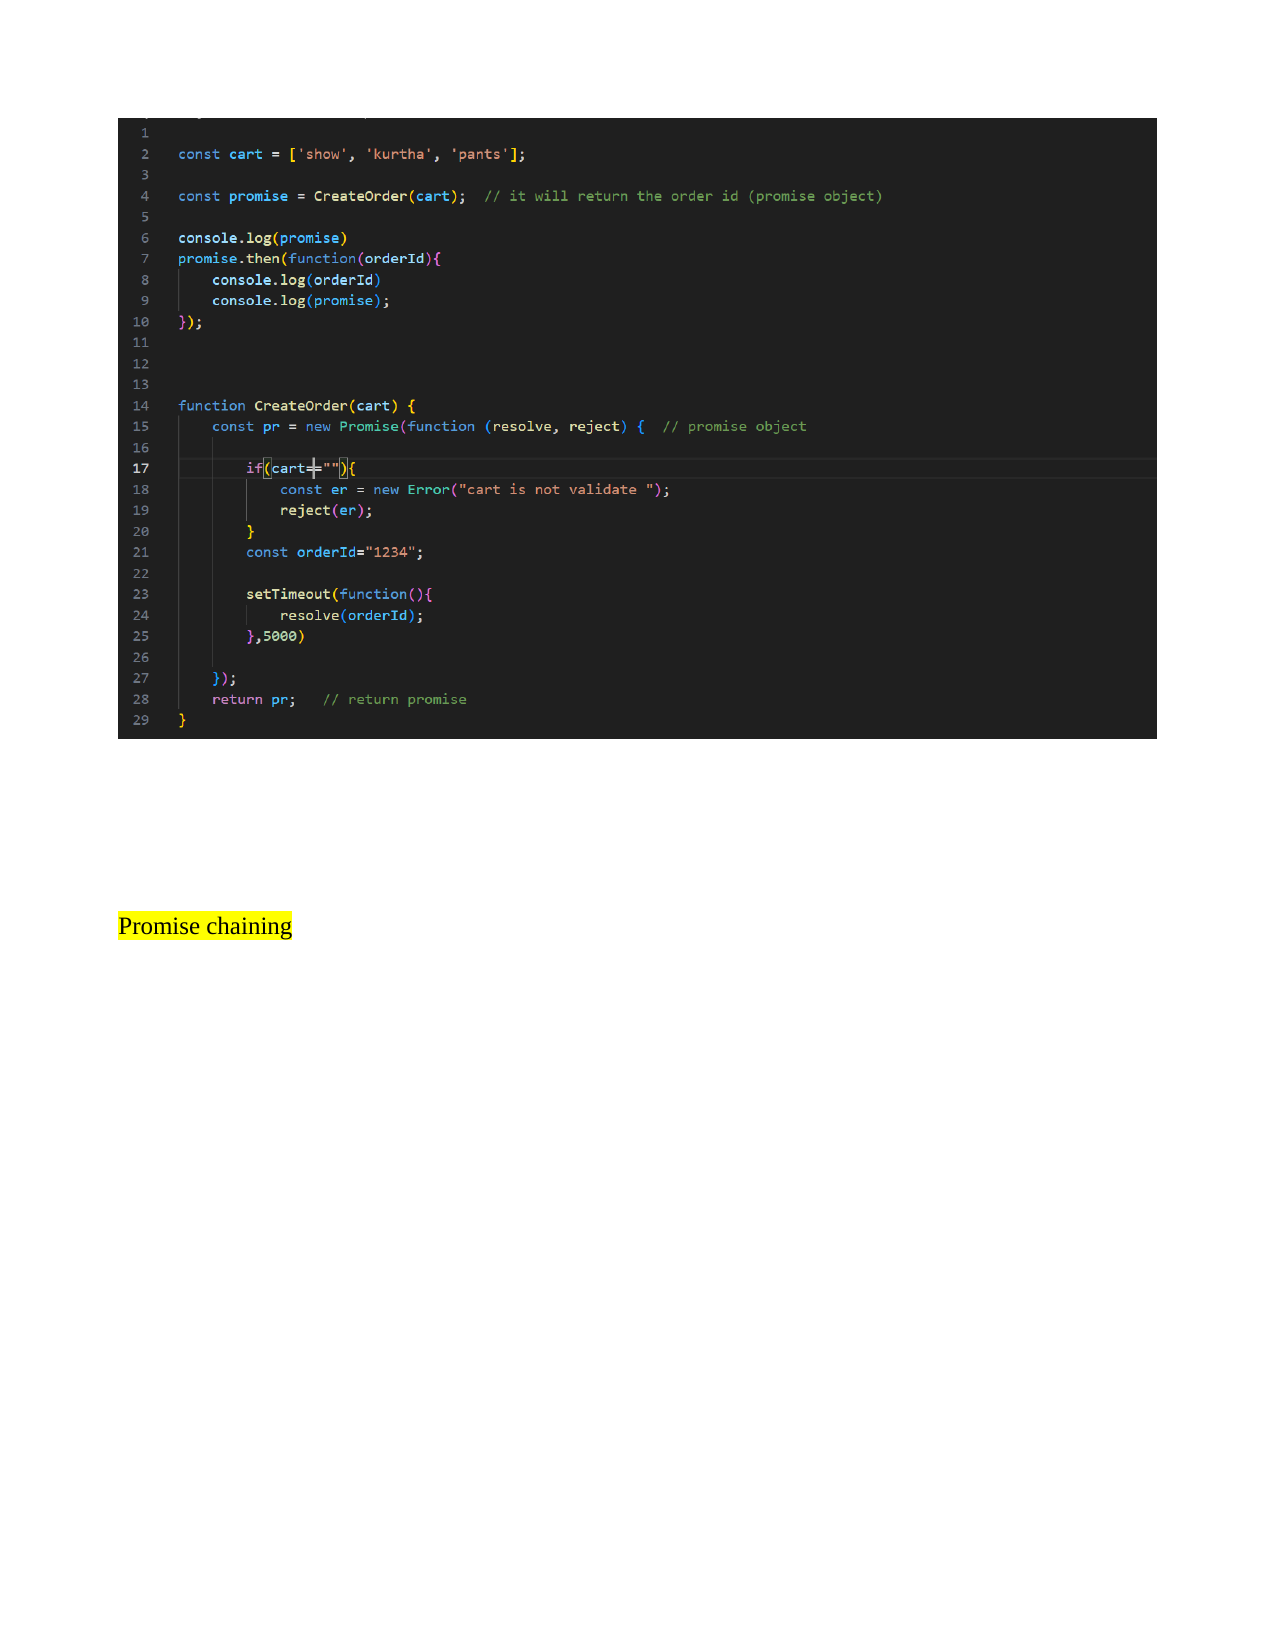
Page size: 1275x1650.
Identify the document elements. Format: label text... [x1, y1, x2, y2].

picture [118, 118, 1157, 739]
text Promise chaining [118, 911, 1157, 940]
